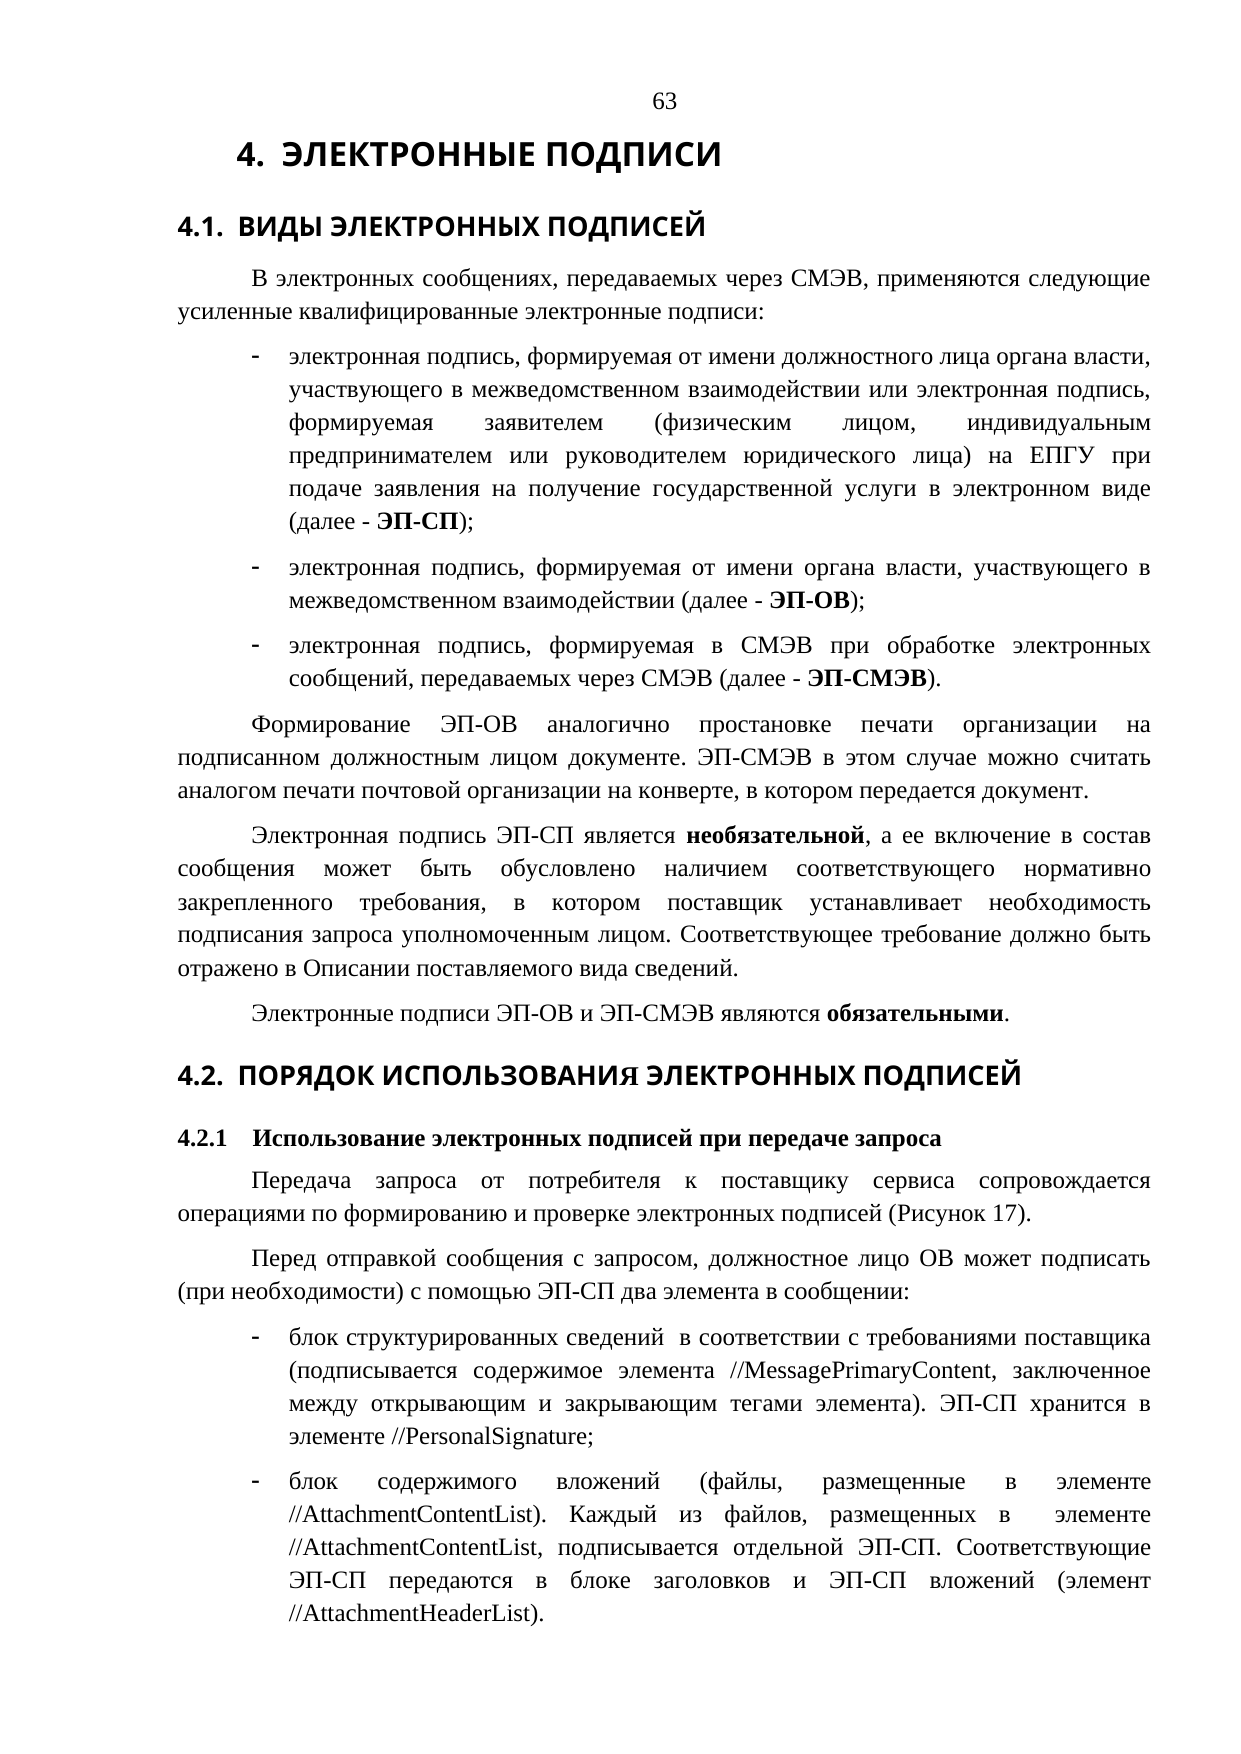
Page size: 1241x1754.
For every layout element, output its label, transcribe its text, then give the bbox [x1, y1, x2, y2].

subtitle Порядок использования электронных подписей [177, 1056, 1152, 1093]
subtitle Виды электронных подписей [177, 208, 1152, 245]
text Электронная подпись ЭП-СП является необязательной, а ее включение в состав сообщения может быть обусловлено наличием соответствующего нормативно закрепленного требования, в котором поставщик устанавливает необходимость подписания запроса уполномоченным лицом. Соответствующее требование должно быть отражено в Описании поставляемого вида сведений. [177, 821, 1152, 981]
list электронная подпись, формируемая в СМЭВ при обработке электронных сообщений, передаваемых через СМЭВ (далее - ЭП-СМЭВ). [251, 630, 1152, 692]
list электронная подпись, формируемая от имени должностного лица органа власти, участвующего в межведомственном взаимодействии или электронная подпись, формируемая заявителем (физическим лицом, индивидуальным предпринимателем или руководителем юридического лица) на ЕПГУ при подаче заявления на получение государственной услуги в электронном виде (далее - ЭП-СП); [251, 341, 1152, 535]
text Электронные подписи ЭП-ОВ и ЭП-СМЭВ являются обязательными. [177, 998, 1152, 1027]
list блок структурированных сведений в соответствии с требованиями поставщика (подписывается содержимое элемента //MessagePrimaryContent, заключенное между открывающим и закрывающим тегами элемента). ЭП-СП хранится в элементе //PersonalSignature; [251, 1322, 1152, 1450]
text Формирование ЭП-ОВ аналогично простановке печати организации на подписанном должностным лицом документе. ЭП-СМЭВ в этом случае можно считать аналогом печати почтовой организации на конверте, в котором передается документ. [177, 709, 1152, 804]
text Передача запроса от потребителя к поставщику сервиса сопровождается операциями по формированию и проверке электронных подписей (Рисунок 17). [177, 1165, 1152, 1227]
list блок содержимого вложений (файлы, размещенные в элементе //AttachmentContentList). Каждый из файлов, размещенных в элементе //AttachmentContentList, подписывается отдельной ЭП-СП. Соответствующие ЭП-СП передаются в блоке заголовков и ЭП-СП вложений (элемент //AttachmentHeaderList). [251, 1466, 1152, 1627]
text В электронных сообщениях, передаваемых через СМЭВ, применяются следующие усиленные квалифицированные электронные подписи: [177, 263, 1152, 324]
subtitle Использование электронных подписей при передаче запроса [177, 1123, 1152, 1152]
text Перед отправкой сообщения с запросом, должностное лицо ОВ может подписать (при необходимости) с помощью ЭП-СП два элемента в сообщении: [177, 1243, 1152, 1305]
subtitle Электронные подписи [236, 131, 1152, 176]
list электронная подпись, формируемая от имени органа власти, участвующего в межведомственном взаимодействии (далее - ЭП-ОВ); [251, 552, 1152, 614]
